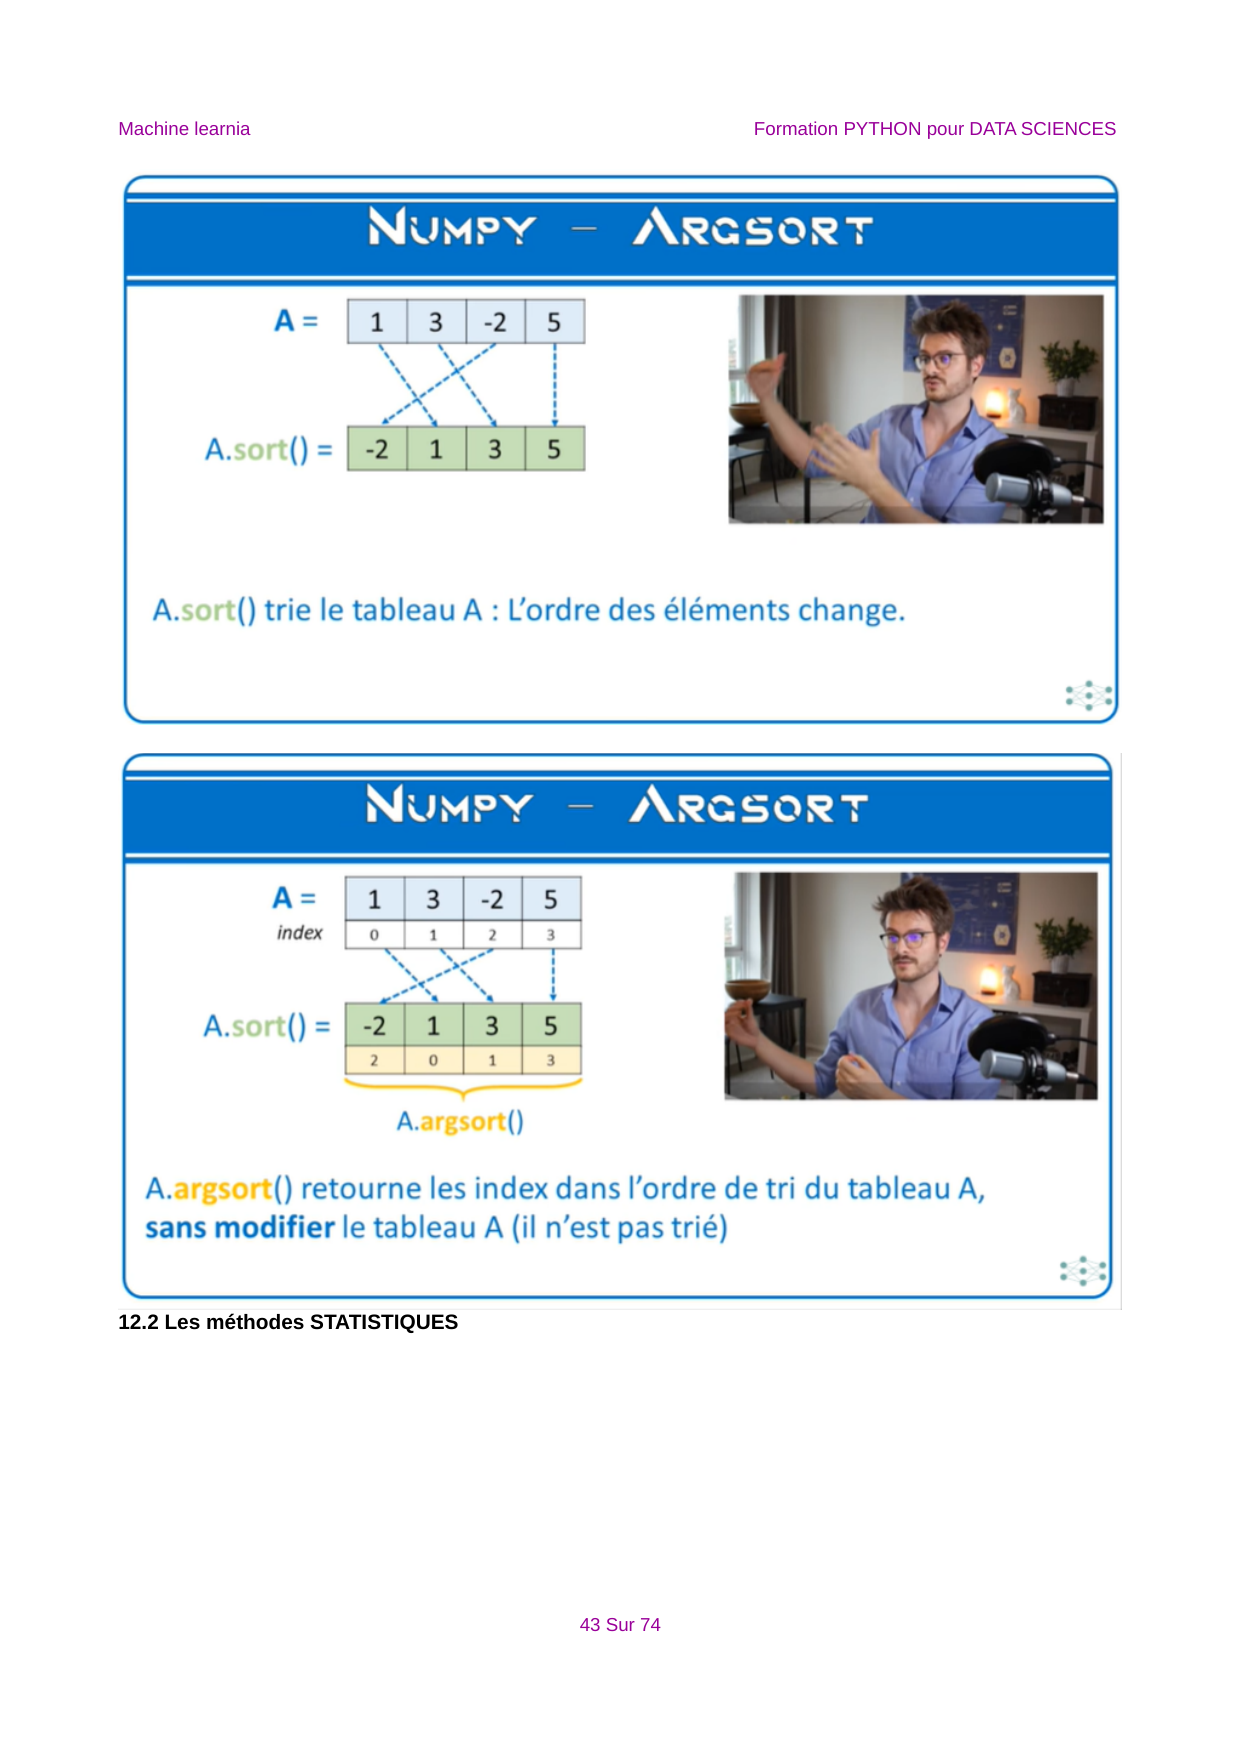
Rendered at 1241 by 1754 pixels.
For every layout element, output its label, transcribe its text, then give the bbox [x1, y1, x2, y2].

picture [118, 753, 1122, 1310]
picture [118, 169, 1122, 725]
subtitle 12.2 Les méthodes STATISTIQUES [118, 1310, 1122, 1334]
